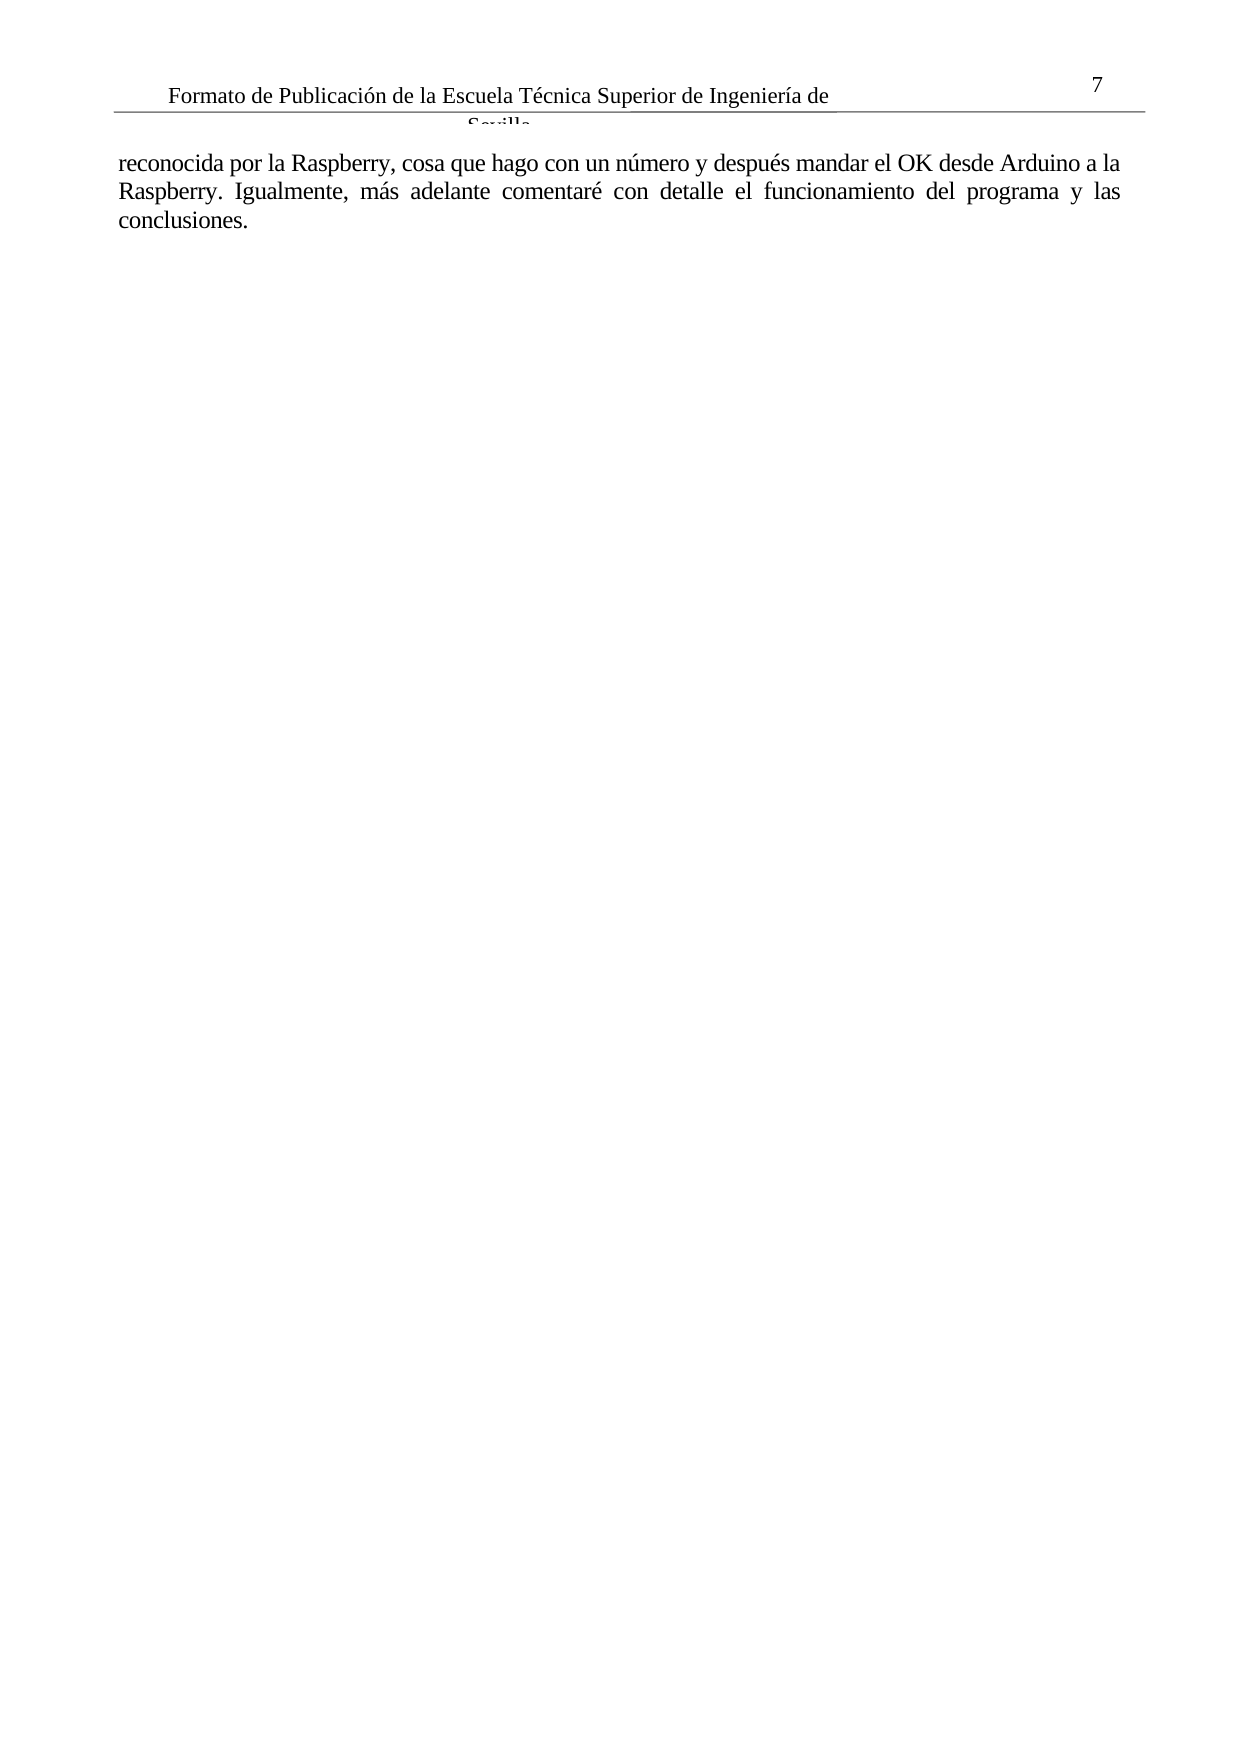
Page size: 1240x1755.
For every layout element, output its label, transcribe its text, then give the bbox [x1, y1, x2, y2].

text reconocida por la Raspberry, cosa que hago con un número y después mandar el OK desde Arduino a la Raspberry. Igualmente, más adelante comentaré con detalle el funcionamiento del programa y las conclusiones. [118, 148, 1121, 234]
